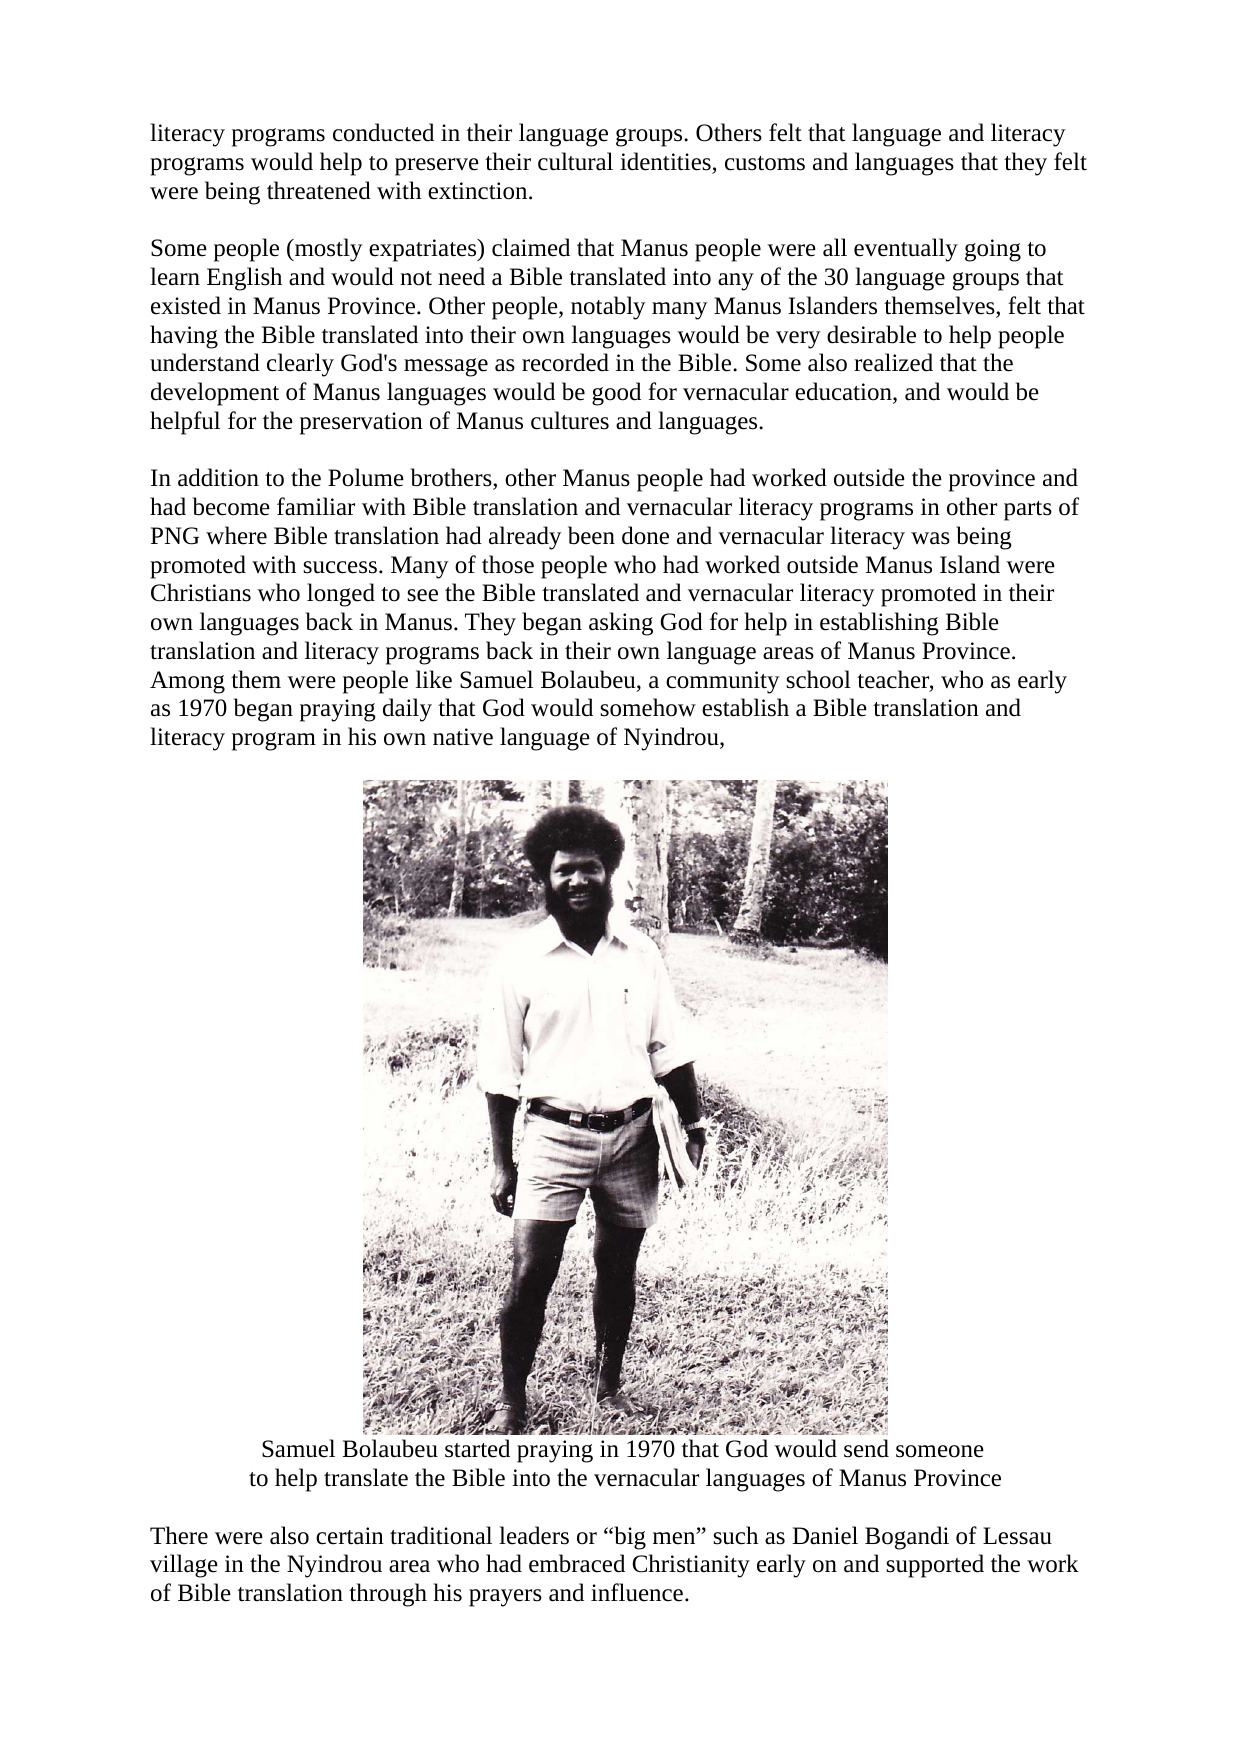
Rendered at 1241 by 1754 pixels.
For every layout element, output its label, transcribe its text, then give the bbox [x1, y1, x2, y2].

table_header [888, 780, 1113, 1434]
table_cell Samuel Bolaubeu started praying in 1970 that God would send someone to help translate the Bible into the vernacular languages of Manus Province [138, 1435, 1113, 1492]
text literacy programs conducted in their language groups. Others felt that language and literacy programs would help to preserve their cultural identities, customs and languages that they felt were being threatened with extinction. [150, 118, 1090, 205]
picture [363, 780, 888, 1435]
text In addition to the Polume brothers, other Manus people had worked outside the province and had become familiar with Bible translation and vernacular literacy programs in other parts of PNG where Bible translation had already been done and vernacular literacy was being promoted with success. Many of those people who had worked outside Manus Island were Christians who longed to see the Bible translated and vernacular literacy promoted in their own languages back in Manus. They began asking God for help in establishing Bible translation and literacy programs back in their own language areas of Manus Province. Among them were people like Samuel Bolaubeu, a community school teacher, who as early as 1970 began praying daily that God would somehow establish a Bible translation and literacy program in his own native language of Nyindrou, [150, 463, 1090, 751]
text There were also certain traditional leaders or “big men” such as Daniel Bogandi of Lessau village in the Nyindrou area who had embraced Christianity early on and supported the work of Bible translation through his prayers and influence. [150, 1521, 1090, 1607]
table_header [138, 780, 363, 1434]
text Some people (mostly expatriates) claimed that Manus people were all eventually going to learn English and would not need a Bible translated into any of the 30 language groups that existed in Manus Province. Other people, notably many Manus Islanders themselves, felt that having the Bible translated into their own languages would be very desirable to help people understand clearly God's message as recorded in the Bible. Some also realized that the development of Manus languages would be good for vernacular education, and would be helpful for the preservation of Manus cultures and languages. [150, 233, 1090, 435]
